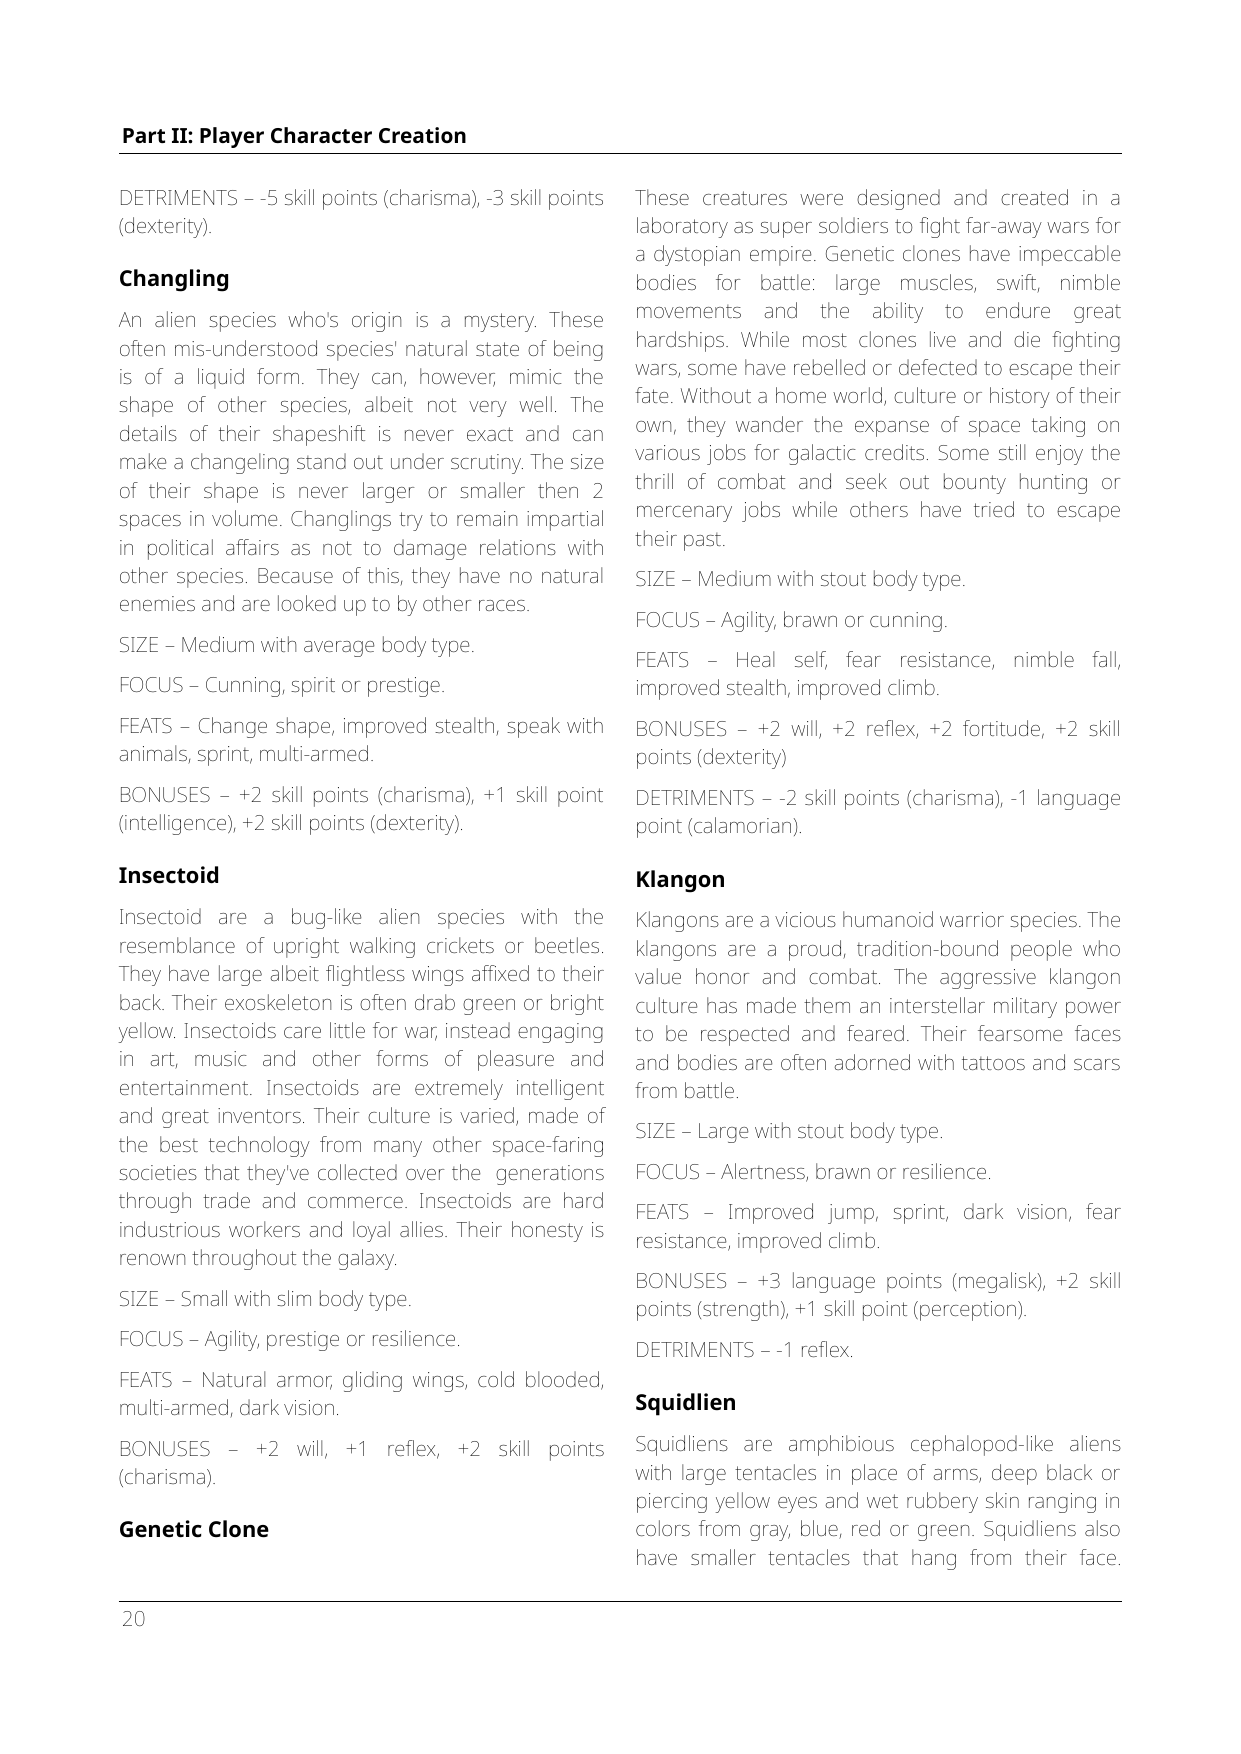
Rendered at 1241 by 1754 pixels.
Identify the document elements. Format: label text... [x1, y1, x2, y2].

text SIZE – Medium with average body type. [118, 630, 605, 658]
text DETRIMENTS – -5 skill points (charisma), -3 skill points (dexterity). [118, 183, 605, 239]
text SIZE – Small with slim body type. [118, 1284, 605, 1312]
text BONUSES – +2 will, +1 reflex, +2 skill points (charisma). [118, 1434, 605, 1491]
text Klangons are a vicious humanoid warrior species. The klangons are a proud, tradition-bound people who value honor and combat. The aggressive klangon culture has made them an interstellar military power to be respected and feared. Their fearsome faces and bodies are often adorned with tattoos and scars from battle. [635, 905, 1122, 1104]
text Genetic Clone [118, 1514, 605, 1544]
text FEATS – Natural armor, gliding wings, cold blooded, multi-armed, dark vision. [118, 1365, 605, 1422]
text FOCUS – Agility, prestige or resilience. [118, 1324, 605, 1353]
text BONUSES – +2 will, +2 reflex, +2 fortitude, +2 skill points (dexterity) [635, 714, 1122, 771]
text An alien species who's origin is a mystery. These often mis-understood species' natural state of being is of a liquid form. They can, however, mimic the shape of other species, albeit not very well. The details of their shapeshift is never exact and can make a changeling stand out under scrutiny. The size of their shape is never larger or smaller then 2 spaces in volume. Changlings try to remain impartial in political affairs as not to damage relations with other species. Because of this, they have no natural enemies and are looked up to by other races. [118, 305, 605, 618]
text Insectoid [118, 861, 605, 890]
text Changling [118, 263, 605, 293]
text Squidliens are amphibious cephalopod-like aliens with large tentacles in place of arms, deep black or piercing yellow eyes and wet rubbery skin ranging in colors from gray, blue, red or green. Squidliens also have smaller tentacles that hang from their face. [635, 1429, 1122, 1571]
text Klangon [635, 864, 1122, 893]
text FOCUS – Alertness, brawn or resilience. [635, 1157, 1122, 1185]
text FEATS – Improved jump, sprint, dark vision, fear resistance, improved climb. [635, 1197, 1122, 1254]
text FEATS – Heal self, fear resistance, nimble fall, improved stealth, improved climb. [635, 645, 1122, 702]
text Insectoid are a bug-like alien species with the resemblance of upright walking crickets or beetles. They have large albeit flightless wings affixed to their back. Their exoskeleton is often drab green or bright yellow. Insectoids care little for war, instead engaging in art, music and other forms of pleasure and entertainment. Insectoids are extremely intelligent and great inventors. Their culture is varied, made of the best technology from many other space-faring societies that they've collected over the generations through trade and commerce. Insectoids are hard industrious workers and loyal allies. Their honesty is renown throughout the galaxy. [118, 902, 605, 1272]
text BONUSES – +3 language points (megalisk), +2 skill points (strength), +1 skill point (perception). [635, 1266, 1122, 1323]
text BONUSES – +2 skill points (charisma), +1 skill point (intelligence), +2 skill points (dexterity). [118, 780, 605, 837]
text FOCUS – Agility, brawn or cunning. [635, 605, 1122, 633]
text FEATS – Change shape, improved stealth, speak with animals, sprint, multi-armed. [118, 711, 605, 768]
text SIZE – Large with stout body type. [635, 1116, 1122, 1145]
text FOCUS – Cunning, spirit or prestige. [118, 670, 605, 699]
text DETRIMENTS – -2 skill points (charisma), -1 language point (calamorian). [635, 783, 1122, 840]
text Squidlien [635, 1387, 1122, 1417]
text DETRIMENTS – -1 reflex. [635, 1335, 1122, 1363]
text These creatures were designed and created in a laboratory as super soldiers to fight far-away wars for a dystopian empire. Genetic clones have impeccable bodies for battle: large muscles, swift, nimble movements and the ability to endure great hardships. While most clones live and die fighting wars, some have rebelled or defected to escape their fate. Without a home world, culture or history of their own, they wander the expanse of space taking on various jobs for galactic credits. Some still enjoy the thrill of combat and seek out bounty hunting or mercenary jobs while others have tried to escape their past. [635, 183, 1122, 552]
text SIZE – Medium with stout body type. [635, 564, 1122, 593]
